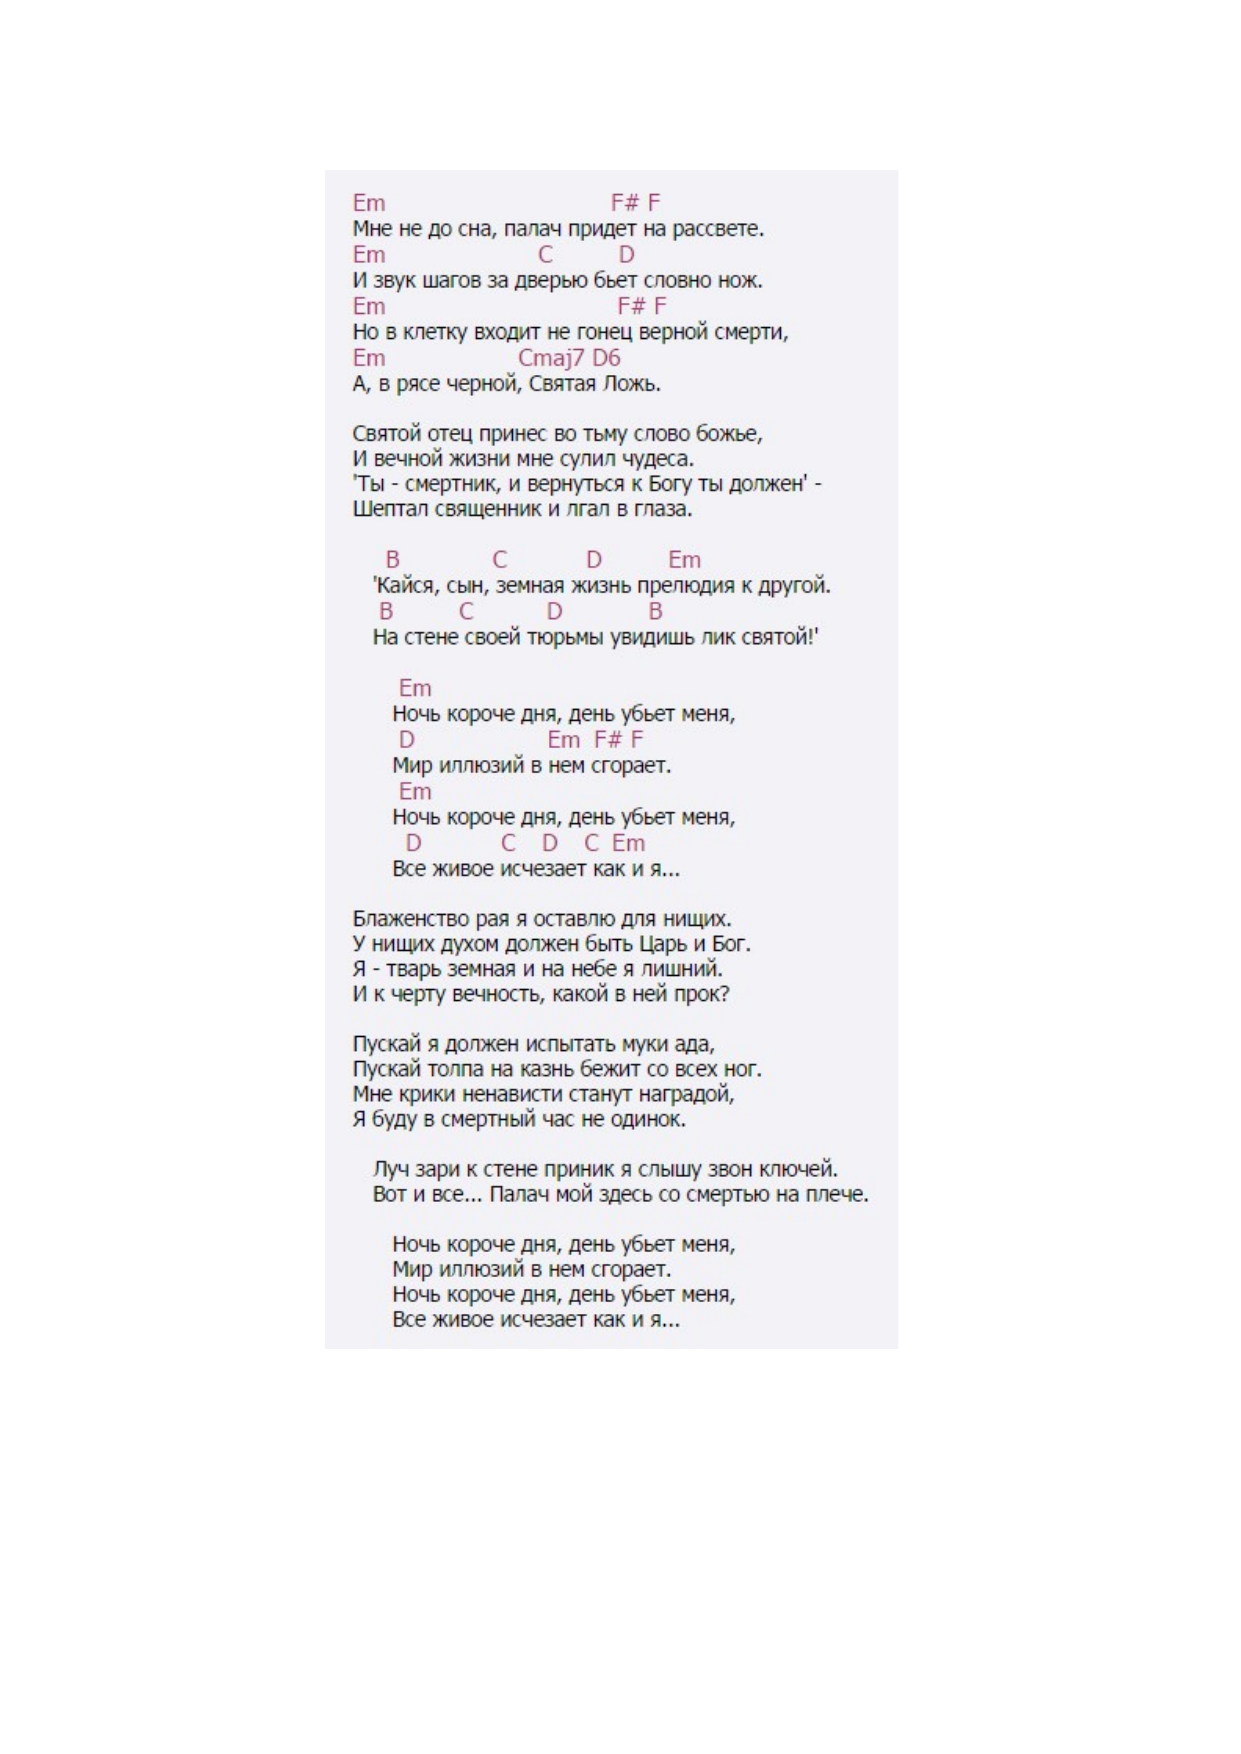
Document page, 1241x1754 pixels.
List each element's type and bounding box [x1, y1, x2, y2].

picture [325, 170, 899, 1349]
